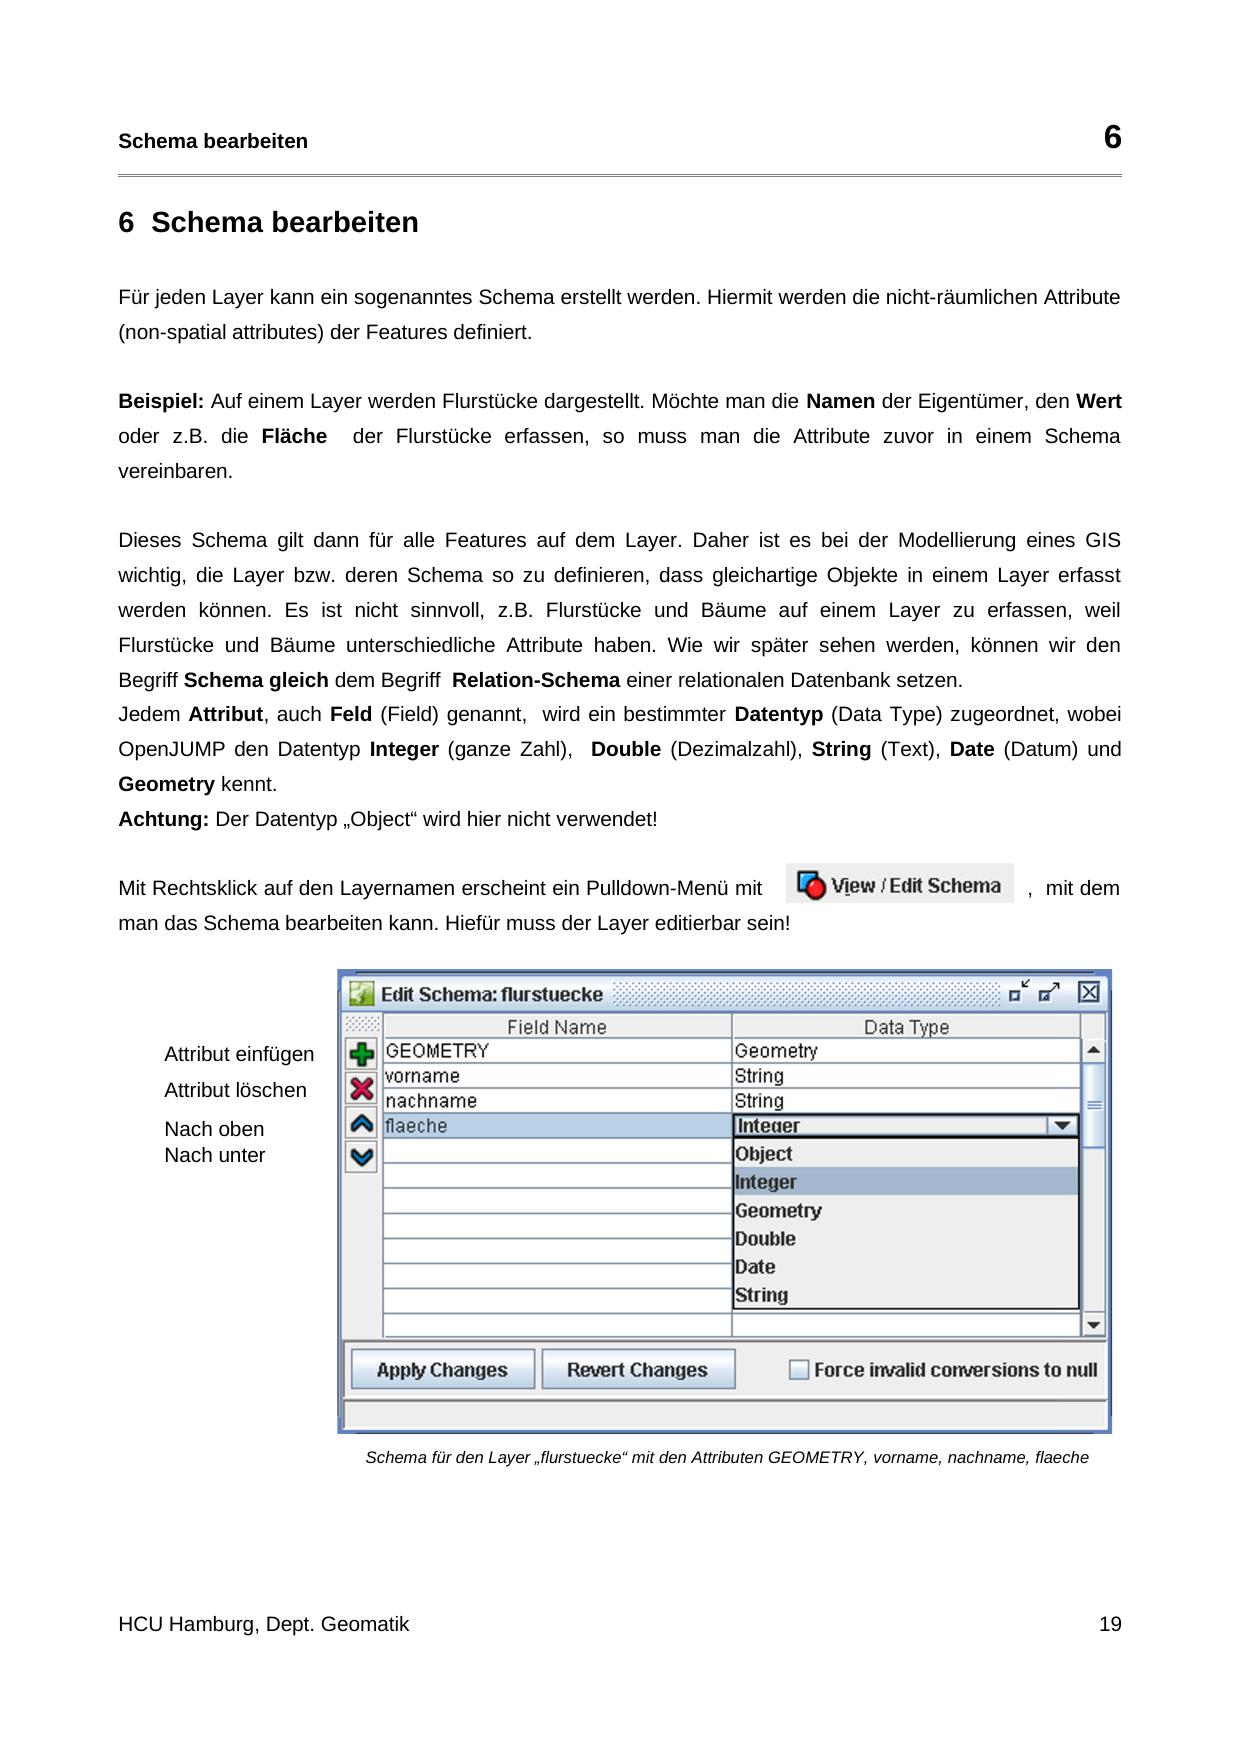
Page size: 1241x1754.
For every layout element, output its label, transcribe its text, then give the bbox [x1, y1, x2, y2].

text Jedem Attribut, auch Feld (Field) genannt, wird ein bestimmter Datentyp (Data Type) zugeordnet, wobei OpenJUMP den Datentyp Integer (ganze Zahl), Double (Dezimalzahl), String (Text), Date (Datum) und Geometry kennt. Achtung: Der Datentyp „Object“ wird hier nicht verwendet! [118, 703, 1122, 831]
text Mit Rechtsklick auf den Layernamen erscheint ein Pulldown-Menü mit , mit dem man das Schema bearbeiten kann. Hiefür muss der Layer editierbar sein! [118, 877, 1122, 935]
text Schema für den Layer „flurstuecke“ mit den Attributen GEOMETRY, vorname, nachname, flaeche [118, 947, 1122, 1468]
picture [337, 969, 1113, 1434]
picture [786, 863, 1014, 903]
subtitle Schema bearbeiten [118, 206, 1122, 238]
text Für jeden Layer kann ein sogenanntes Schema erstellt werden. Hiermit werden die nicht-räumlichen Attribute (non-spatial attributes) der Features definiert. Beispiel: Auf einem Layer werden Flurstücke dargestellt. Möchte man die Namen der Eigentümer, den Wert oder z.B. die Fläche der Flurstücke erfassen, so muss man die Attribute zuvor in einem Schema vereinbaren. [118, 286, 1122, 518]
text Dieses Schema gilt dann für alle Features auf dem Layer. Daher ist es bei der Modellierung eines GIS wichtig, die Layer bzw. deren Schema so zu definieren, dass gleichartige Objekte in einem Layer erfasst werden können. Es ist nicht sinnvoll, z.B. Flurstücke und Bäume auf einem Layer zu erfassen, weil Flurstücke und Bäume unterschiedliche Attribute haben. Wie wir später sehen werden, können wir den Begriff Schema gleich dem Begriff Relation-Schema einer relationalen Datenbank setzen. [118, 529, 1122, 692]
